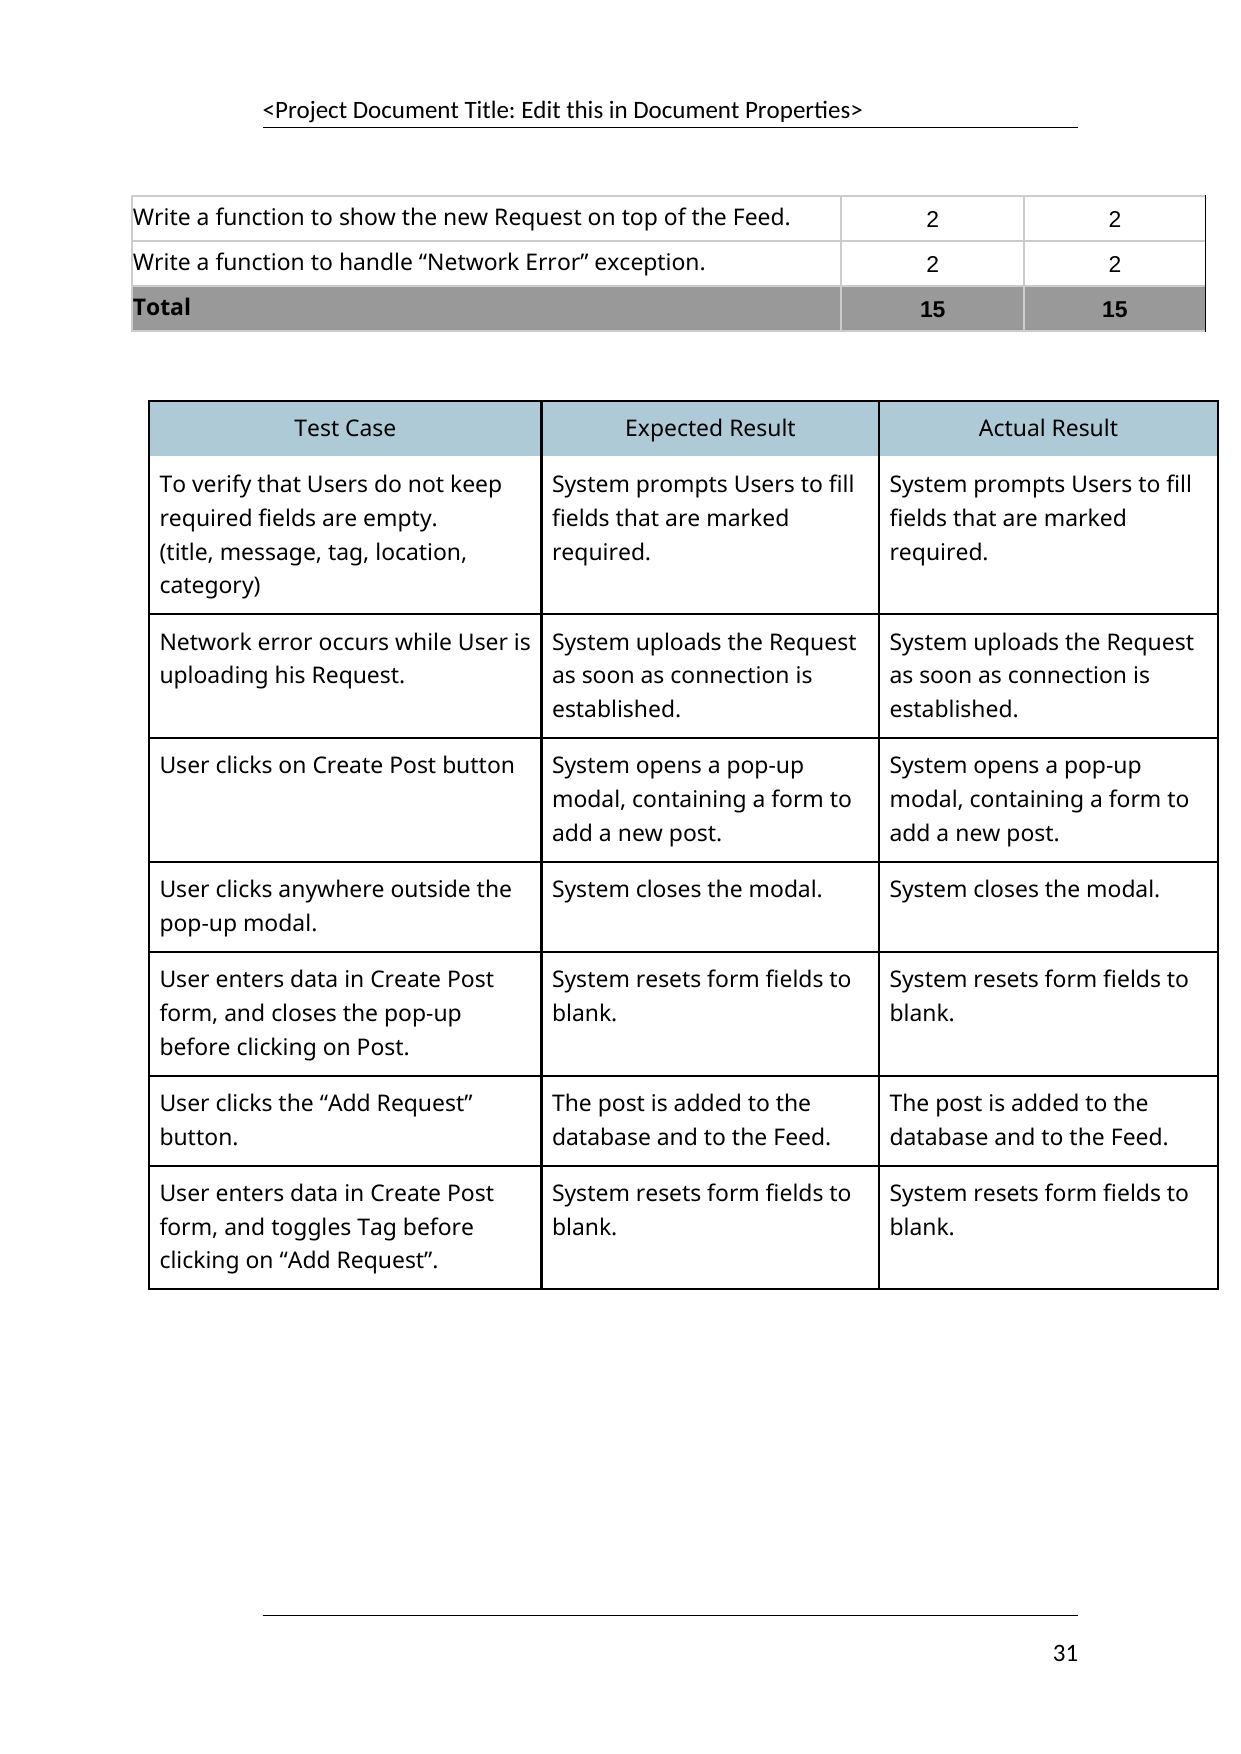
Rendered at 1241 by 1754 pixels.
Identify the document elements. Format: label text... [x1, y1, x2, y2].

table_cell User clicks on Create Post button [150, 739, 540, 861]
table_cell System closes the modal. [880, 863, 1217, 951]
table_cell System uploads the Request as soon as connection is established. [543, 615, 878, 737]
table_cell The post is added to the database and to the Feed. [543, 1077, 878, 1164]
table_cell The post is added to the database and to the Feed. [880, 1077, 1217, 1164]
table_cell Write a function to handle “Network Error” exception. [133, 242, 840, 285]
table_cell System closes the modal. [543, 863, 878, 951]
table_cell System resets form fields to blank. [880, 1167, 1217, 1288]
table_cell 2 [1025, 242, 1205, 285]
table_header Expected Result [543, 402, 878, 456]
table_cell System prompts Users to fill fields that are marked required. [543, 458, 878, 613]
table_cell Write a function to show the new Request on top of the Feed. [133, 197, 840, 240]
table_cell User enters data in Create Post form, and closes the pop-up before clicking on Post. [150, 953, 540, 1074]
table_cell Network error occurs while User is uploading his Request. [150, 615, 540, 737]
table_cell System resets form fields to blank. [880, 953, 1217, 1074]
table_cell 15 [1025, 287, 1205, 330]
table_cell System resets form fields to blank. [543, 1167, 878, 1288]
table_cell System opens a pop-up modal, containing a form to add a new post. [880, 739, 1217, 861]
table_cell To verify that Users do not keep required fields are empty. (title, message, tag, location, category) [150, 458, 540, 613]
table_cell Total [133, 287, 840, 330]
table_cell System opens a pop-up modal, containing a form to add a new post. [543, 739, 878, 861]
table_header Actual Result [880, 402, 1217, 456]
table_cell System uploads the Request as soon as connection is established. [880, 615, 1217, 737]
table_cell 2 [842, 242, 1023, 285]
table_cell 2 [842, 197, 1023, 240]
table_cell System prompts Users to fill fields that are marked required. [880, 458, 1217, 613]
table_cell 15 [842, 287, 1023, 330]
table_cell System resets form fields to blank. [543, 953, 878, 1074]
table_cell User enters data in Create Post form, and toggles Tag before clicking on “Add Request”. [150, 1167, 540, 1288]
table_cell User clicks anywhere outside the pop-up modal. [150, 863, 540, 951]
table_cell User clicks the “Add Request” button. [150, 1077, 540, 1164]
table_header Test Case [150, 402, 540, 456]
table_cell 2 [1025, 197, 1205, 240]
